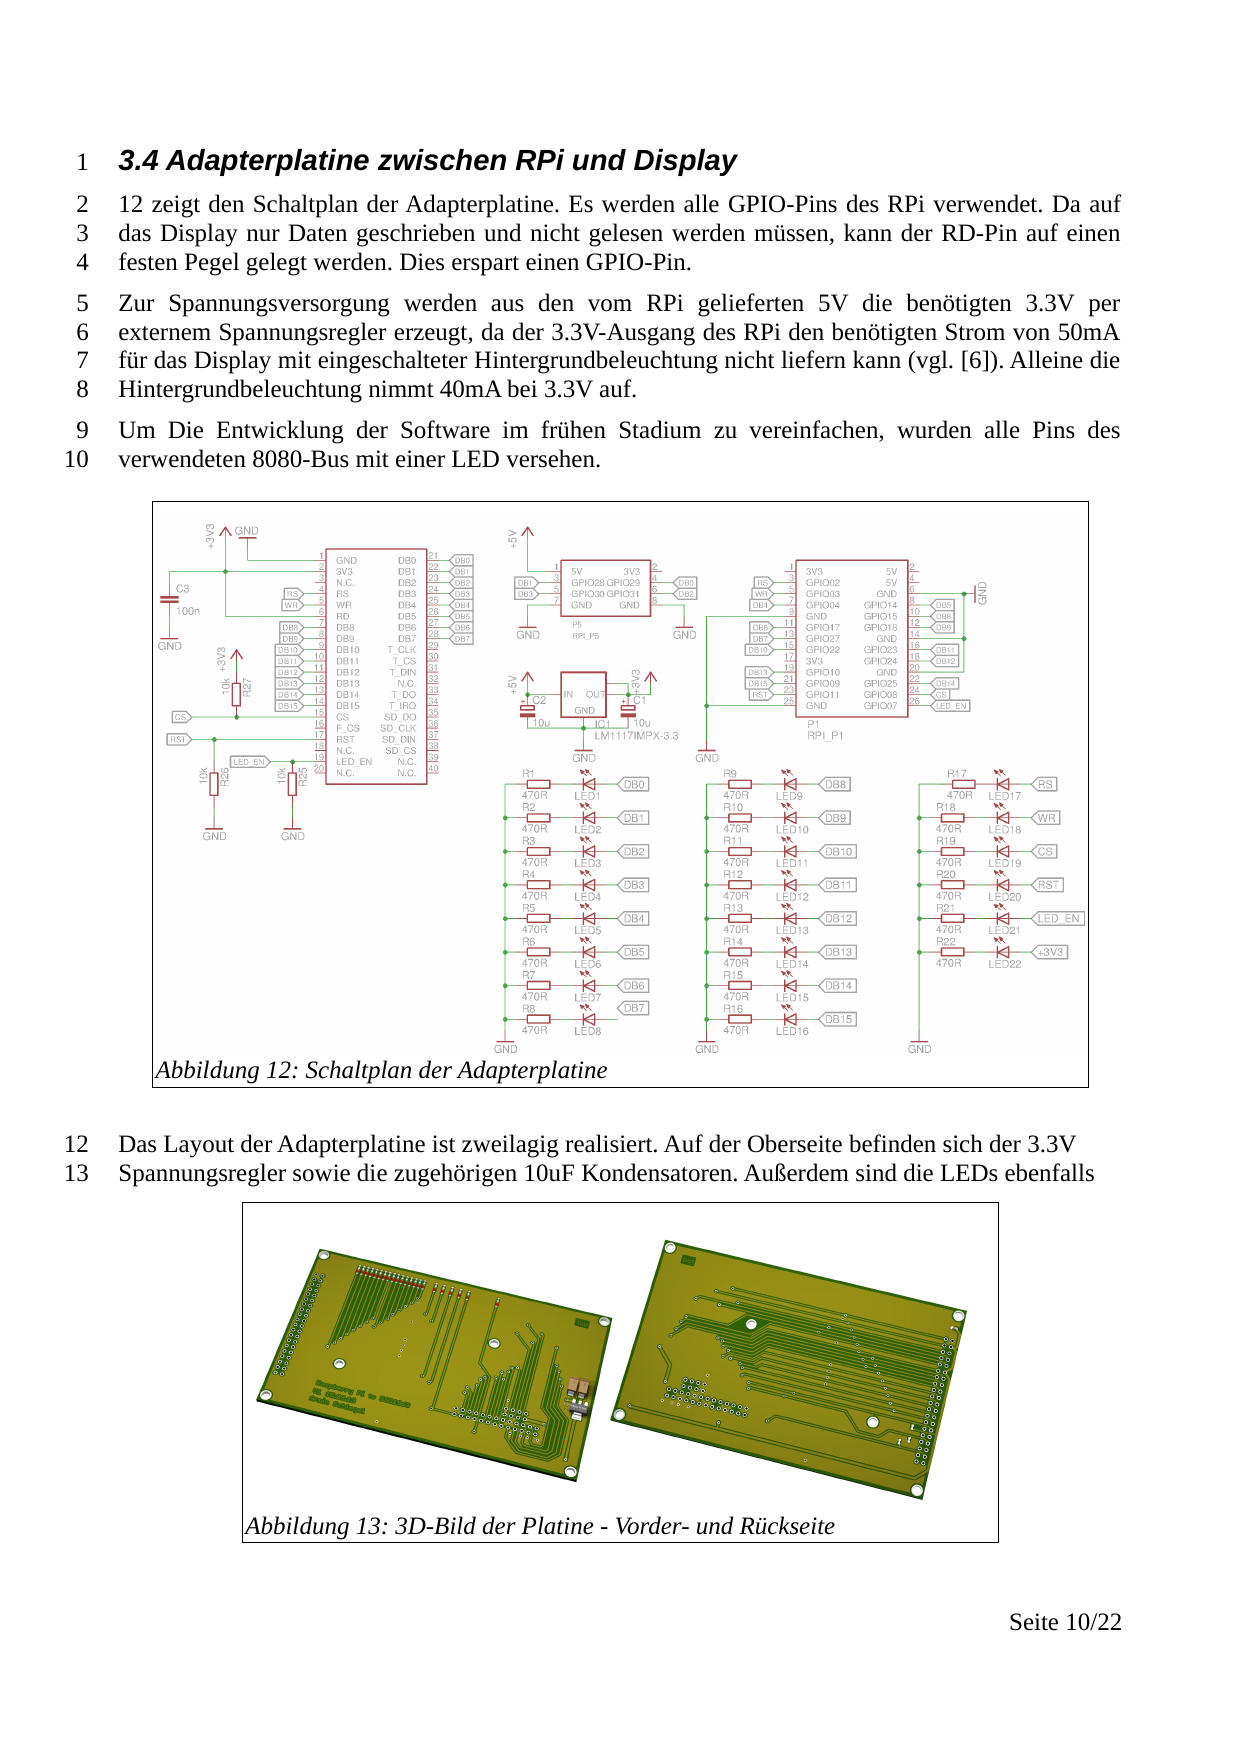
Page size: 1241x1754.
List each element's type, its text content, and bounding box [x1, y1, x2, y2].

subtitle 3.4 Adapterplatine zwischen RPi und Display [118, 143, 1122, 177]
picture [155, 516, 1086, 1056]
text Abbildung 12 zeigt den Schaltplan der Adapterplatine. Es werden alle GPIO-Pins des RPi verwendet. Da auf das Display nur Daten geschrieben und nicht gelesen werden müssen, kann der RD-Pin auf einen festen Pegel gelegt werden. Dies erspart einen GPIO-Pin. [118, 189, 1122, 275]
text Zur Spannungsversorgung werden aus den vom RPi gelieferten 5V die benötigten 3.3V per externem Spannungsregler erzeugt, da der 3.3V-Ausgang des RPi den benötigten Strom von 50mA für das Display mit eingeschalteter Hintergrundbeleuchtung nicht liefern kann (vgl. [6]). Alleine die Hintergrundbeleuchtung nimmt 40mA bei 3.3V auf. [118, 288, 1122, 403]
text Abbildung 13: 3D-Bild der Platine - Vorder- und Rückseite [245, 1511, 995, 1539]
text [243, 1203, 998, 1542]
text Abbildung 12: Schaltplan der Adapterplatine [155, 1056, 1085, 1084]
text Um Die Entwicklung der Software im frühen Stadium zu vereinfachen, wurden alle Pins des verwendeten 8080-Bus mit einer LED versehen. [118, 415, 1122, 473]
picture [245, 1218, 995, 1511]
text Das Layout der Adapterplatine ist zweilagig realisiert. Auf der Oberseite befinden sich der 3.3V Spannungsregler sowie die zugehörigen 10uF Kondensatoren. Außerdem sind die LEDs ebenfalls [118, 1129, 1122, 1187]
